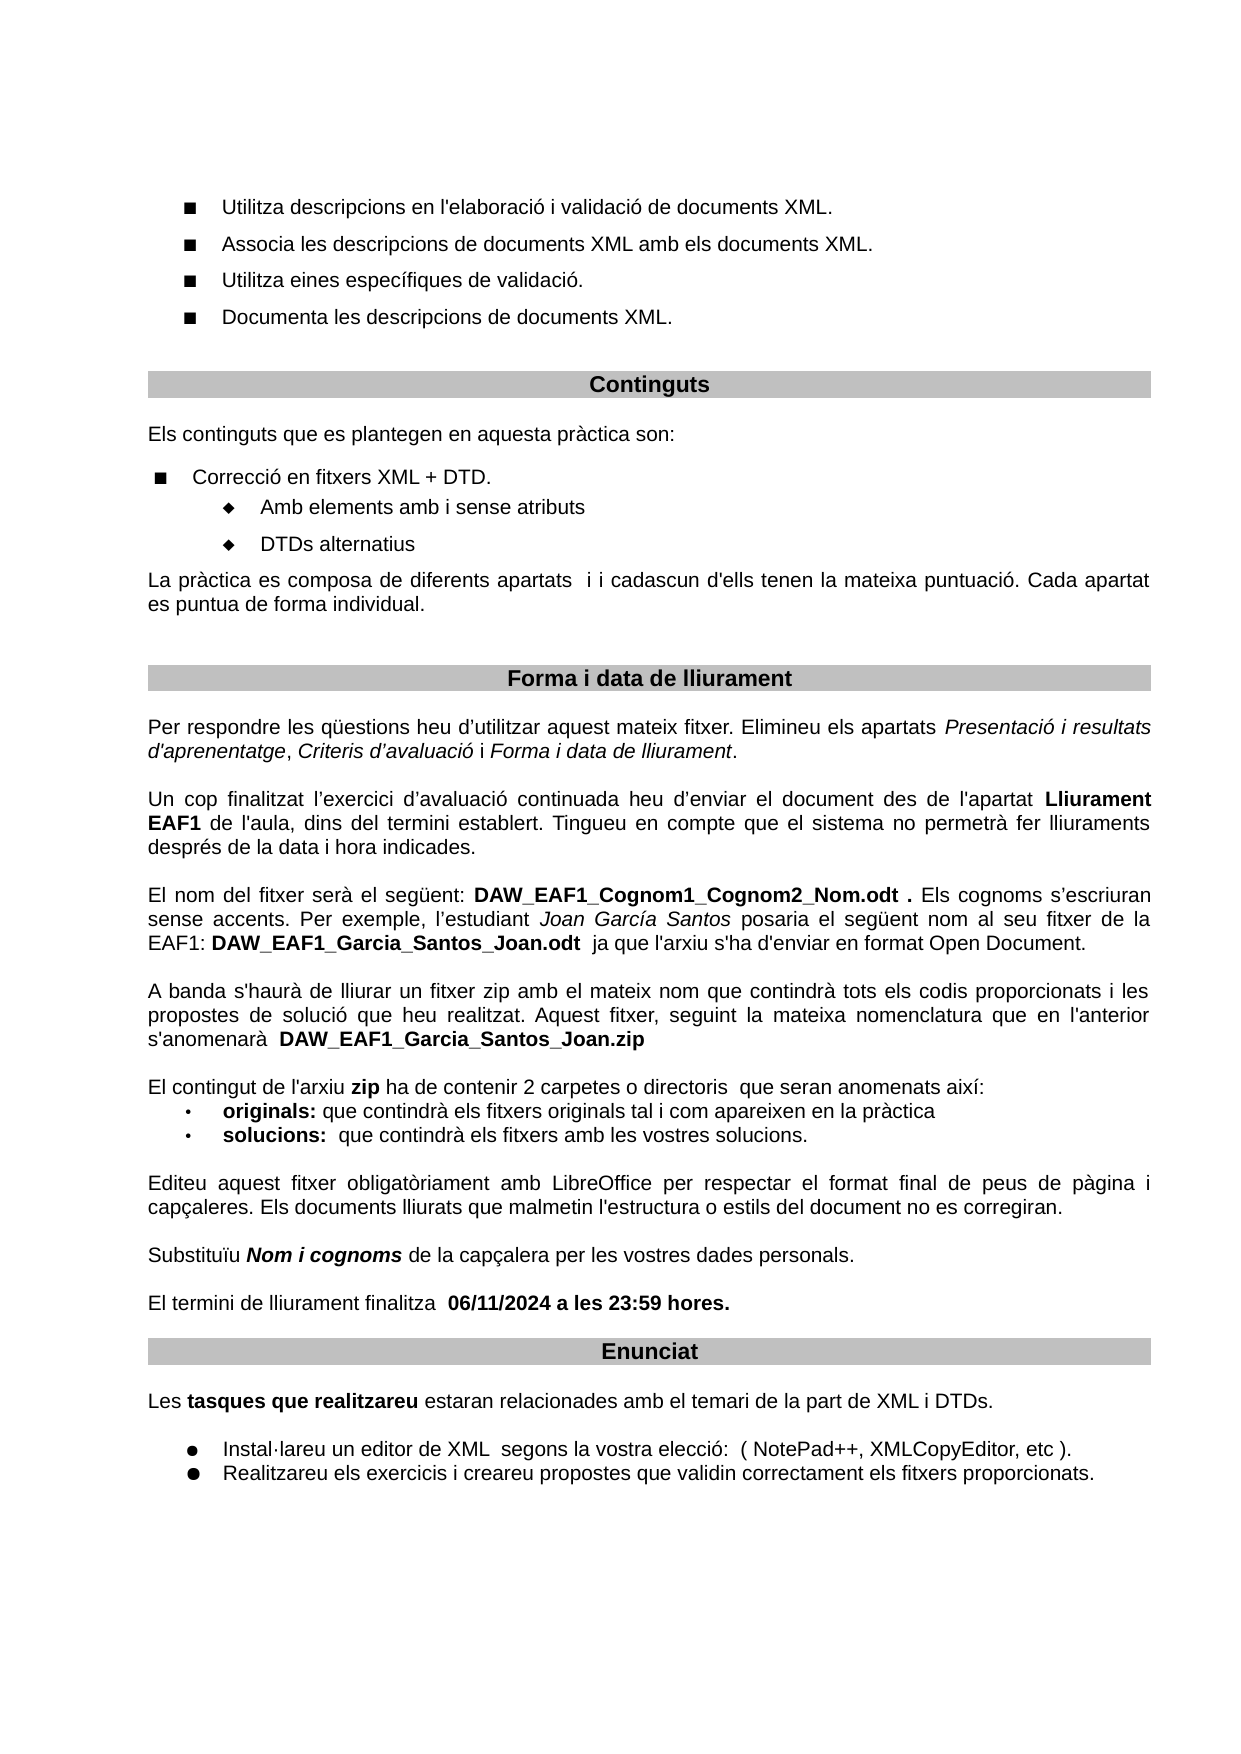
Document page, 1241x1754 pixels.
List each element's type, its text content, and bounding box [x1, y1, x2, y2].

text Forma i data de lliurament [148, 665, 1151, 691]
list Realitzareu els exercicis i creareu propostes que validin correctament els fitxers proporcionats. [185, 1461, 1151, 1484]
list Amb elements amb i sense atributs [223, 495, 1151, 519]
text El contingut de l'arxiu zip ha de contenir 2 carpetes o directoris que seran anomenats així: [148, 1075, 1151, 1099]
text Un cop finalitzat l’exercici d’avaluació continuada heu d’enviar el document des de l'apartat Lliurament EAF1 de l'aula, dins del termini establert. Tingueu en compte que el sistema no permetrà fer lliuraments després de la data i hora indicades. [148, 787, 1151, 859]
text El termini de lliurament finalitza 06/11/2024 a les 23:59 hores. [148, 1290, 1151, 1314]
text A banda s'haurà de lliurar un fitxer zip amb el mateix nom que contindrà tots els codis proporcionats i les propostes de solució que heu realitzat. Aquest fitxer, seguint la mateixa nomenclatura que en l'anterior s'anomenarà DAW_EAF1_Garcia_Santos_Joan.zip [148, 979, 1151, 1051]
text Les tasques que realitzareu estaran relacionades amb el temari de la part de XML i DTDs. [148, 1389, 1151, 1413]
list DTDs alternatius [223, 531, 1151, 555]
text El nom del fitxer serà el següent: DAW_EAF1_Cognom1_Cognom2_Nom.odt . Els cognoms s’escriuran sense accents. Per exemple, l’estudiant Joan García Santos posaria el següent nom al seu fitxer de la EAF1: DAW_EAF1_Garcia_Santos_Joan.odt ja que l'arxiu s'ha d'enviar en format Open Document. [148, 883, 1151, 955]
text Els continguts que es plantegen en aquesta pràctica son: [148, 422, 1151, 446]
text Per respondre les qüestions heu d’utilitzar aquest mateix fitxer. Elimineu els apartats Presentació i resultats d'aprenentatge, Criteris d’avaluació i Forma i data de lliurament. [148, 715, 1151, 763]
list Utilitza eines específiques de validació. [184, 268, 1151, 292]
list Associa les descripcions de documents XML amb els documents XML. [184, 231, 1151, 256]
list Documenta les descripcions de documents XML. [184, 304, 1151, 329]
text Continguts [148, 371, 1151, 398]
list originals: que contindrà els fitxers originals tal i com apareixen en la pràctica [185, 1099, 1151, 1123]
list solucions: que contindrà els fitxers amb les vostres solucions. [185, 1123, 1151, 1147]
text Substituïu Nom i cognoms de la capçalera per les vostres dades personals. [148, 1242, 1151, 1266]
list Utilitza descripcions en l'elaboració i validació de documents XML. [184, 195, 1151, 219]
text Enunciat [148, 1338, 1151, 1365]
text Editeu aquest fitxer obligatòriament amb LibreOffice per respectar el format final de peus de pàgina i capçaleres. Els documents lliurats que malmetin l'estructura o estils del document no es corregiran. [148, 1171, 1151, 1218]
list Correcció en fitxers XML + DTD. [154, 464, 1151, 488]
text La pràctica es composa de diferents apartats i i cadascun d'ells tenen la mateixa puntuació. Cada apartat es puntua de forma individual. [148, 568, 1151, 616]
list Instal·lareu un editor de XML segons la vostra elecció: ( NotePad++, XMLCopyEditor, etc ). [185, 1437, 1151, 1461]
